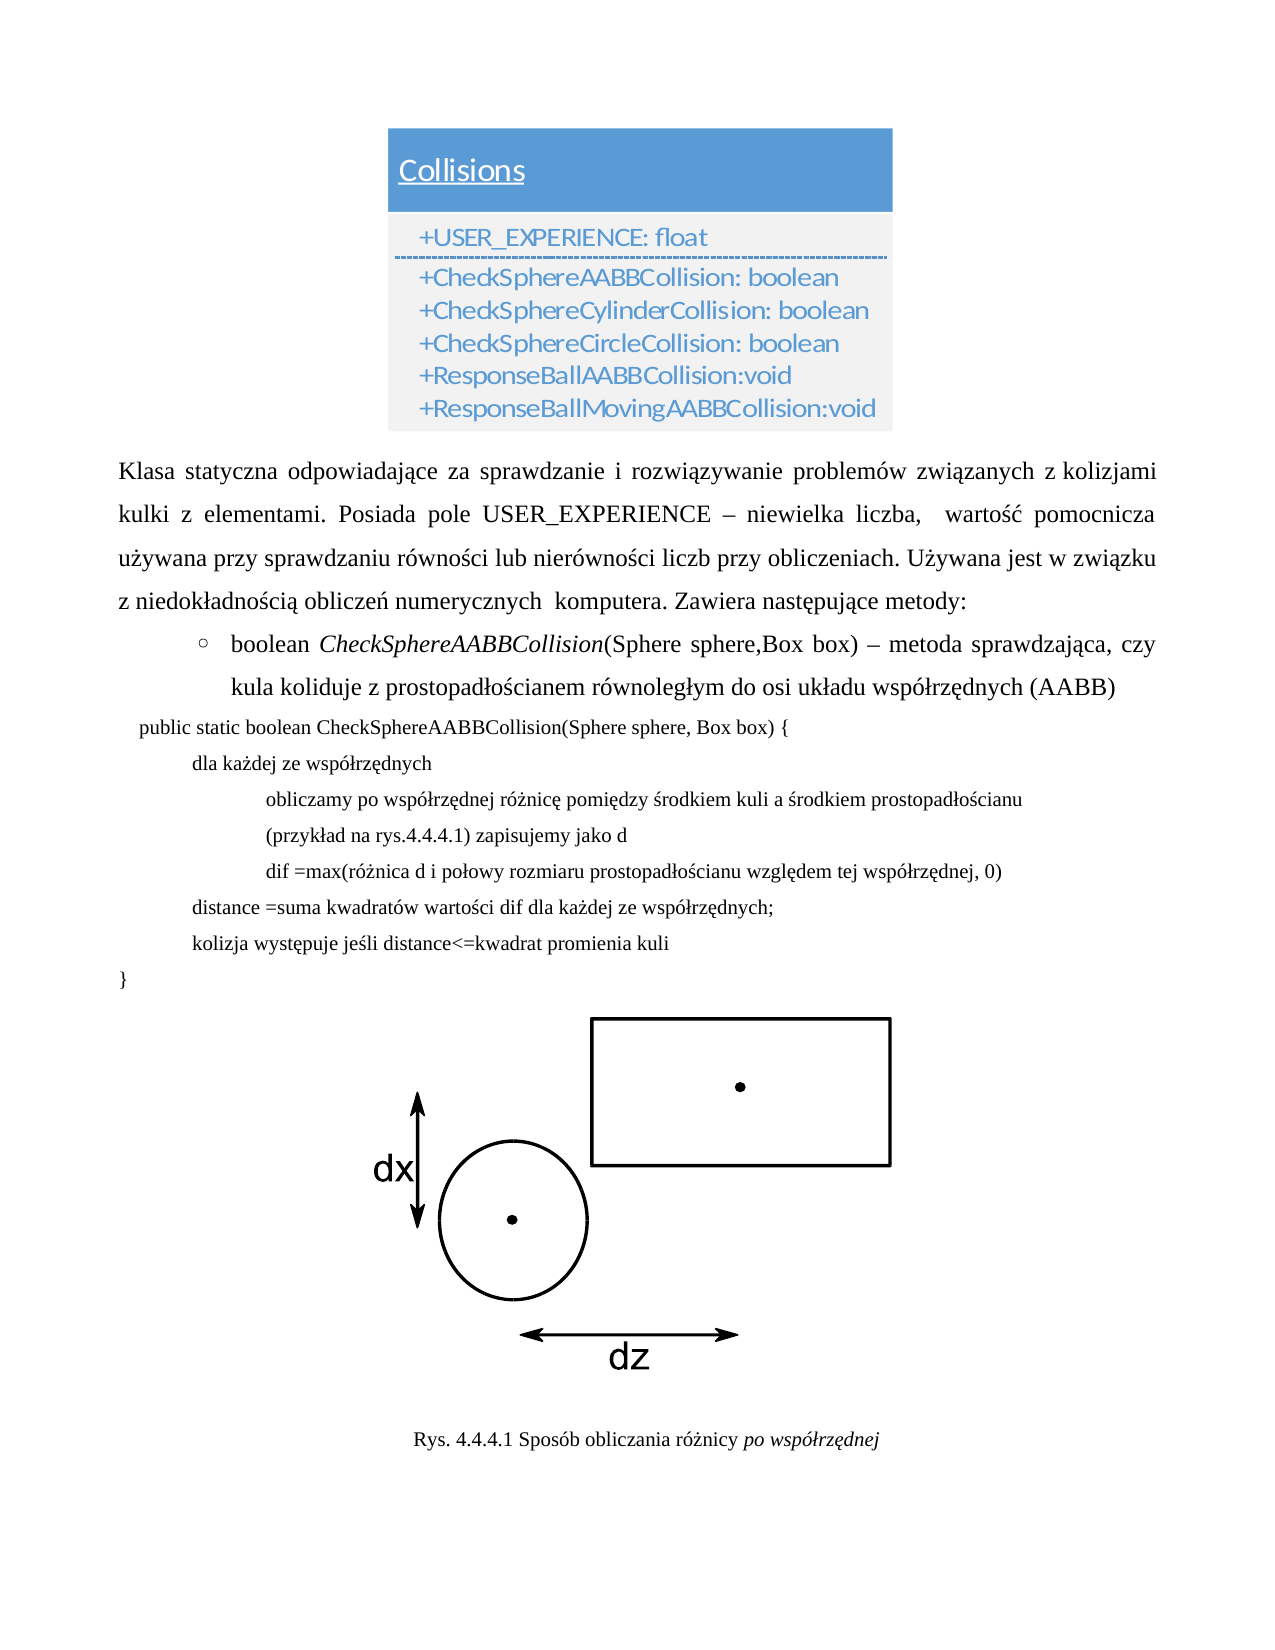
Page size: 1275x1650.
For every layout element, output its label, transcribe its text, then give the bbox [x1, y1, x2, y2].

text dif =max(różnica d i połowy rozmiaru prostopadłościanu względem tej współrzędnej, 0) [118, 859, 1157, 883]
text distance =suma kwadratów wartości dif dla każdej ze współrzędnych; [118, 895, 1157, 919]
text dla każdej ze współrzędnych [118, 751, 1157, 775]
text (przykład na rys.4.4.4.1) zapisujemy jako d [118, 823, 1157, 847]
text Rys. 4.4.4.1 Sposób obliczania różnicy po współrzędnej [118, 1427, 1157, 1451]
list boolean CheckSphereAABBCollision(Sphere sphere,Box box) – metoda sprawdzająca, czy kula koliduje z prostopadłościanem równoległym do osi układu współrzędnych (AABB) [193, 629, 1157, 701]
text kolizja występuje jeśli distance<=kwadrat promienia kuli [118, 931, 1157, 955]
text } [118, 967, 1157, 991]
text public static boolean CheckSphereAABBCollision(Sphere sphere, Box box) { [118, 715, 1157, 739]
text Klasa statyczna odpowiadające za sprawdzanie i rozwiązywanie problemów związanych z kolizjami kulki z elementami. Posiada pole USER_EXPERIENCE – niewielka liczba, wartość pomocnicza używana przy sprawdzaniu równości lub nierówności liczb przy obliczeniach. Używana jest w związku z niedokładnością obliczeń numerycznych komputera. Zawiera następujące metody: [118, 94, 1157, 614]
text obliczamy po współrzędnej różnicę pomiędzy środkiem kuli a środkiem prostopadłościanu [118, 787, 1157, 811]
